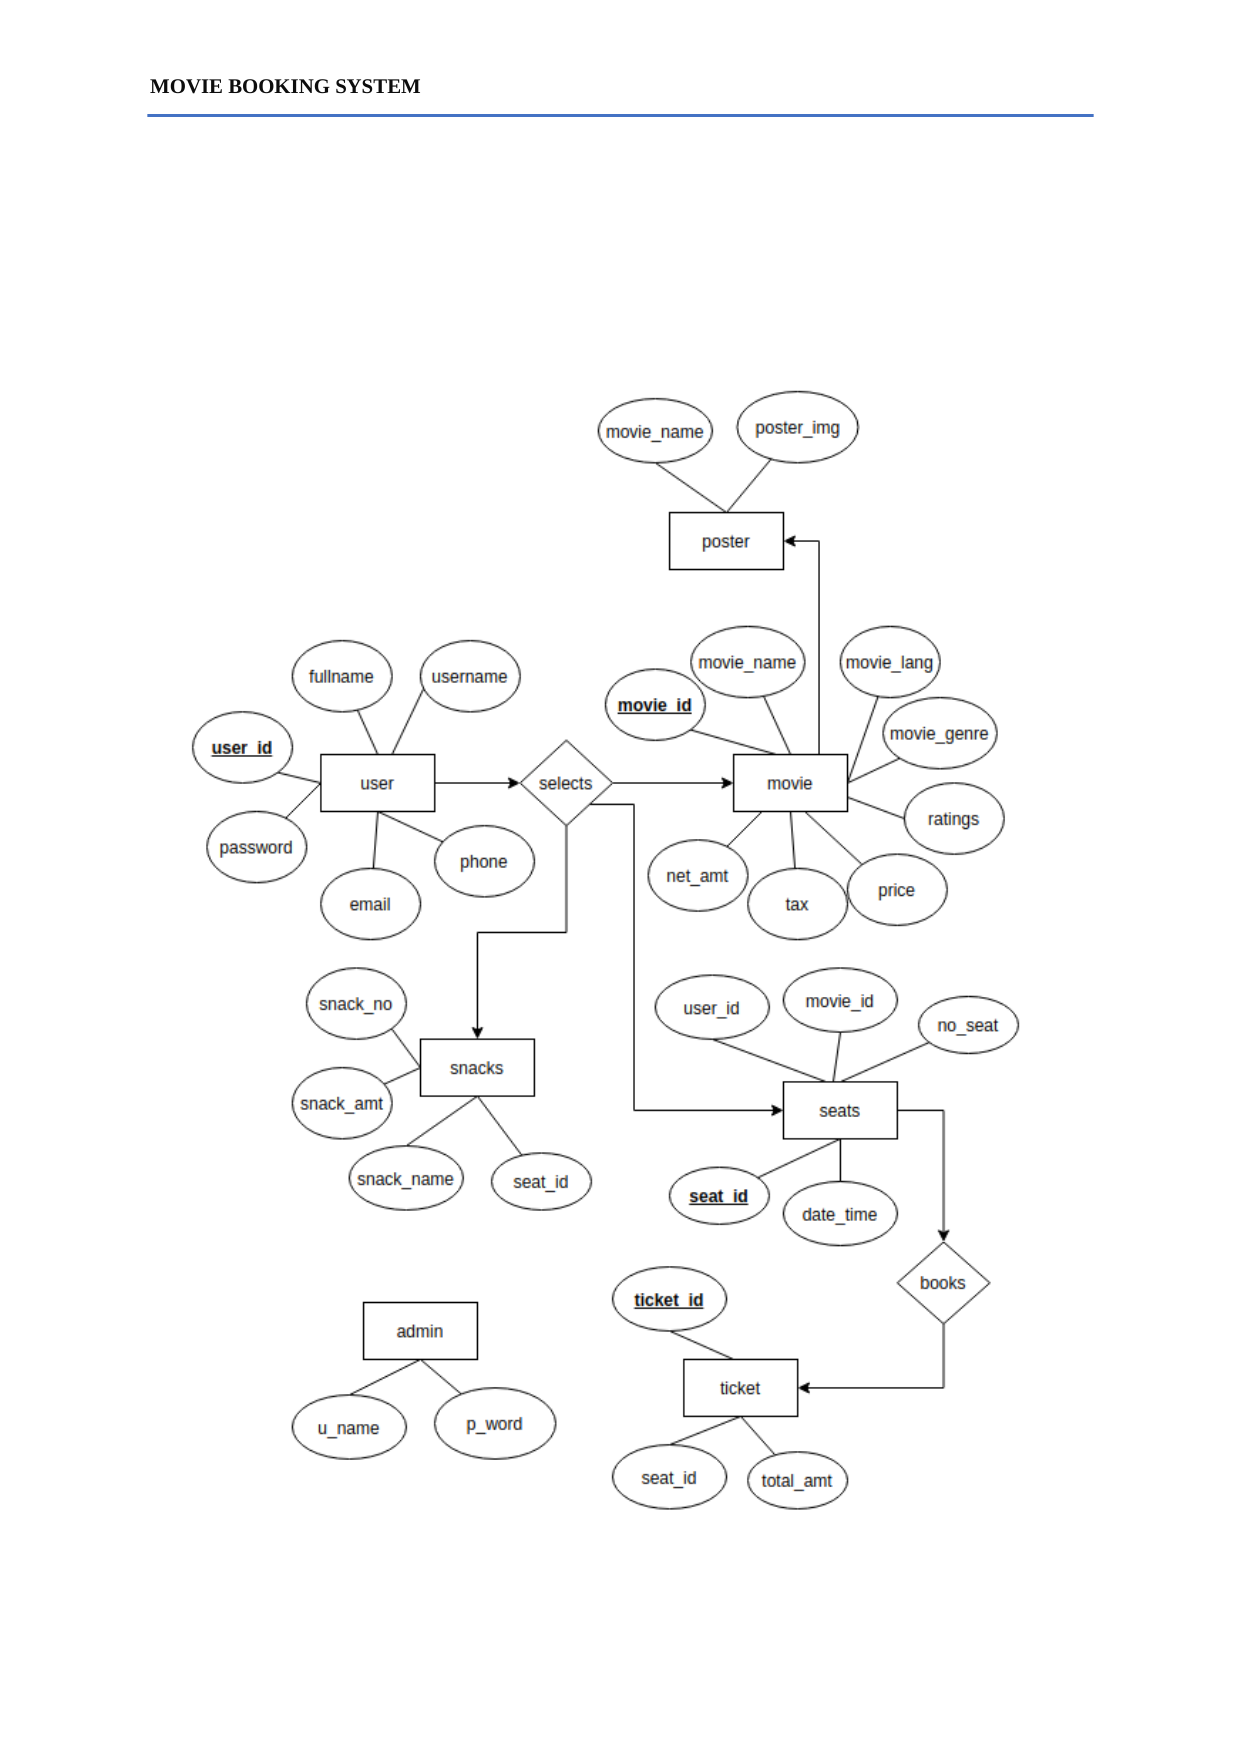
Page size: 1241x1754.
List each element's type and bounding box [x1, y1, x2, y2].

picture [151, 347, 1089, 1571]
